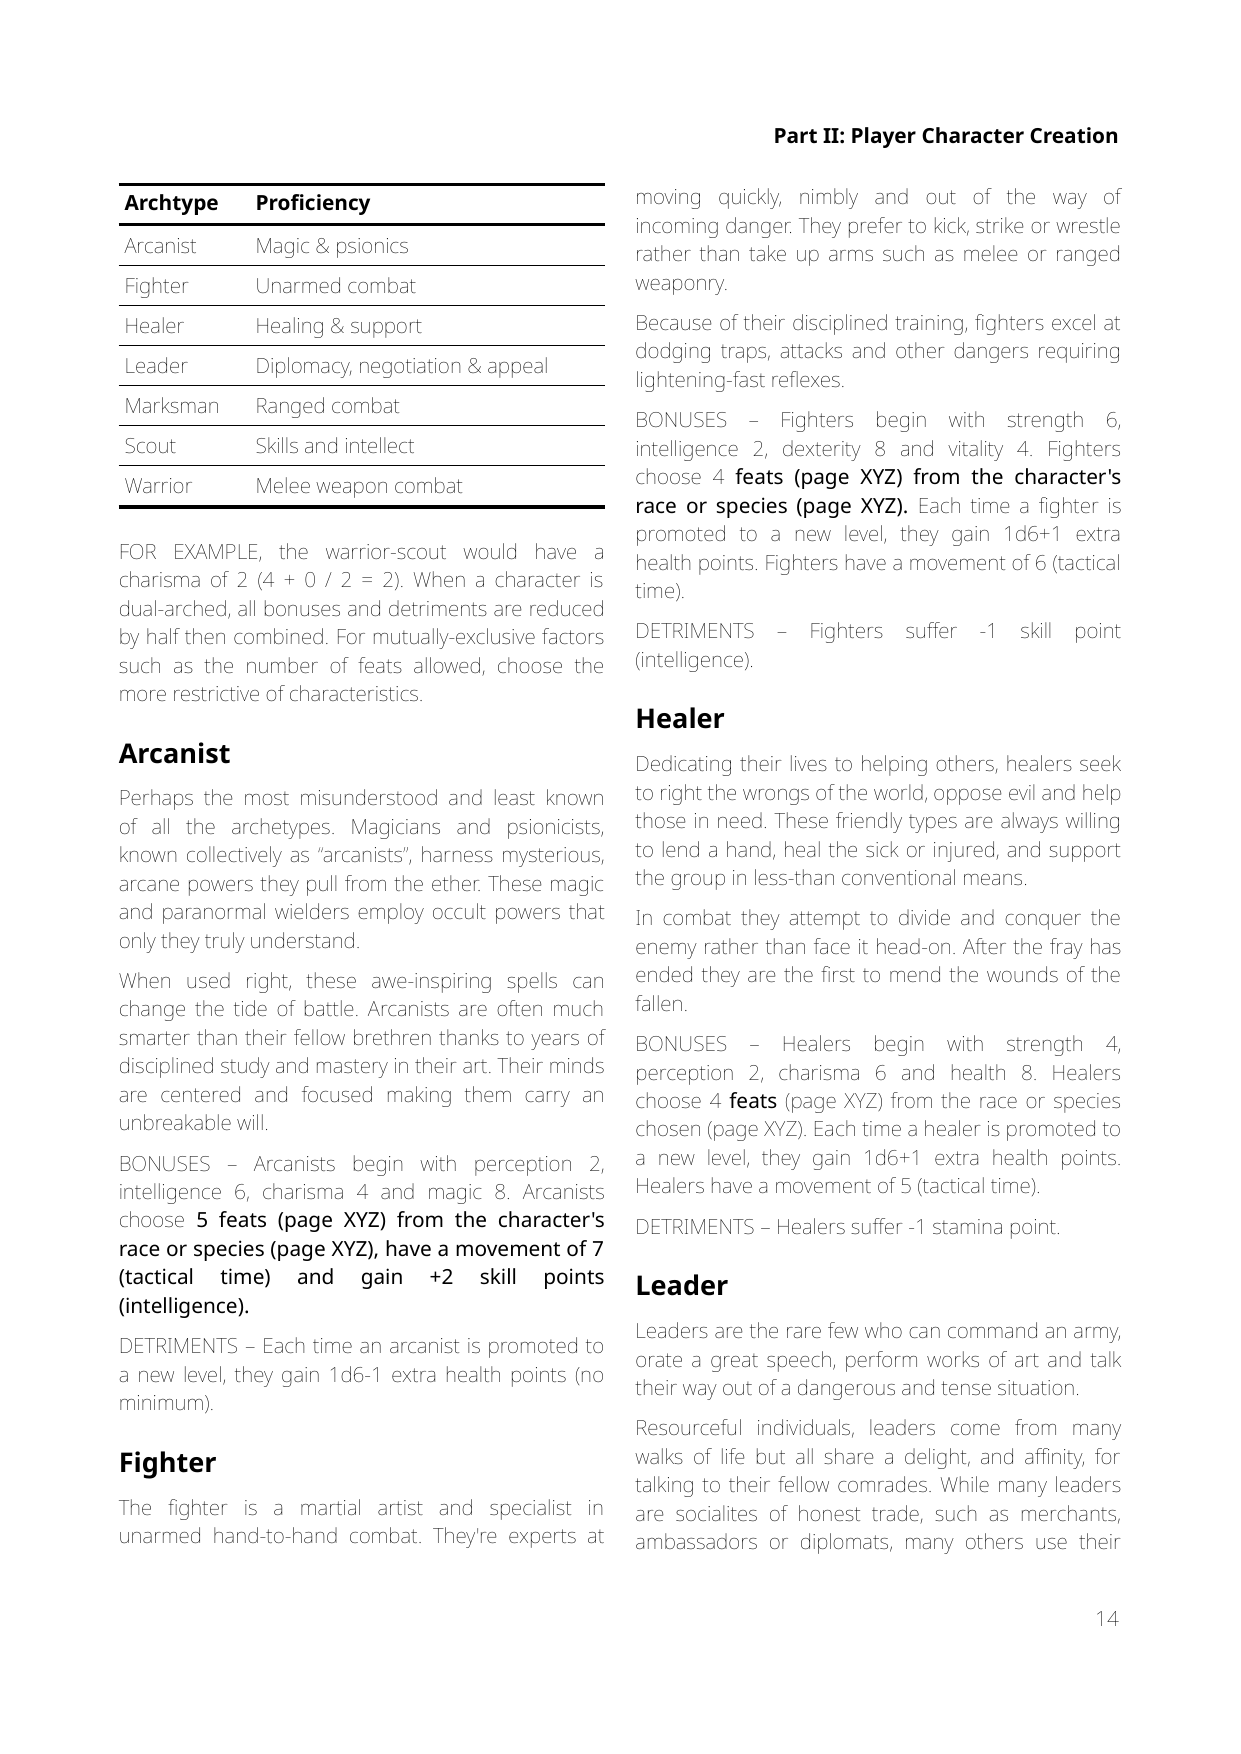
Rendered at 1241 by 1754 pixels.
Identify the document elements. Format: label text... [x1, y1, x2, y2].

table_cell Melee weapon combat [250, 466, 605, 505]
table_cell Scout [119, 426, 250, 465]
table_cell Magic & psionics [250, 226, 605, 265]
subtitle Healer [635, 700, 1122, 737]
table_cell Healing & support [250, 306, 605, 345]
table_cell Fighter [119, 266, 250, 305]
table_cell Healer [119, 306, 250, 345]
table_cell Unarmed combat [250, 266, 605, 305]
text BONUSES – Healers begin with strength 4, perception 2, charisma 6 and health 8. Healers choose 4 feats (page XYZ) from the race or species chosen (page XYZ). Each time a healer is promoted to a new level, they gain 1d6+1 extra health points. Healers have a movement of 5 (tactical time). [635, 1029, 1122, 1200]
table_cell Warrior [119, 466, 250, 505]
table_cell Marksman [119, 386, 250, 425]
text When used right, these awe-inspiring spells can change the tide of battle. Arcanists are often much smarter than their fellow brethren thanks to years of disciplined study and mastery in their art. Their minds are centered and focused making them carry an unbreakable will. [118, 966, 605, 1137]
table_cell Leader [119, 346, 250, 385]
table_cell Arcanist [119, 226, 250, 265]
table_cell Diplomacy, negotiation & appeal [250, 346, 605, 385]
subtitle Arcanist [118, 734, 605, 771]
text Leaders are the rare few who can command an army, orate a great speech, perform works of art and talk their way out of a dangerous and tense situation. [635, 1316, 1122, 1402]
text moving quickly, nimbly and out of the way of incoming danger. They prefer to kick, strike or wrestle rather than take up arms such as melee or ranged weaponry. [635, 182, 1122, 296]
subtitle Fighter [118, 1443, 605, 1480]
text The fighter is a martial artist and specialist in unarmed hand-to-hand combat. They're experts at [118, 1493, 605, 1549]
text FOR EXAMPLE, the warrior-scout would have a charisma of 2 (4 + 0 / 2 = 2). When a character is dual-arched, all bonuses and detriments are reduced by half then combined. For mutually-exclusive factors such as the number of feats allowed, choose the more restrictive of characteristics. [118, 508, 605, 708]
text DETRIMENTS – Each time an arcanist is promoted to a new level, they gain 1d6-1 extra health points (no minimum). [118, 1331, 605, 1417]
table_cell Proficiency [250, 186, 605, 222]
table_cell Skills and intellect [250, 426, 605, 465]
text BONUSES – Fighters begin with strength 6, intelligence 2, dexterity 8 and vitality 4. Fighters choose 4 feats (page XYZ) from the character's race or species (page XYZ). Each time a fighter is promoted to a new level, they gain 1d6+1 extra health points. Fighters have a movement of 6 (tactical time). [635, 406, 1122, 604]
text Resourceful individuals, leaders come from many walks of life but all share a delight, and affinity, for talking to their fellow comrades. While many leaders are socialites of honest trade, such as merchants, ambassadors or diplomats, many others use their [635, 1413, 1122, 1556]
table_cell Archtype [119, 186, 250, 222]
subtitle Leader [635, 1267, 1122, 1304]
text BONUSES – Arcanists begin with perception 2, intelligence 6, charisma 4 and magic 8. Arcanists choose 5 feats (page XYZ) from the character's race or species (page XYZ), have a movement of 7 (tactical time) and gain +2 skill points (intelligence). [118, 1149, 605, 1319]
text In combat they attempt to divide and conquer the enemy rather than face it head-on. After the fray has ended they are the first to mend the wounds of the fallen. [635, 903, 1122, 1017]
text DETRIMENTS – Healers suffer -1 stamina point. [635, 1212, 1122, 1240]
text Because of their disciplined training, fighters excel at dodging traps, attacks and other dangers requiring lightening-fast reflexes. [635, 308, 1122, 393]
table_cell Ranged combat [250, 386, 605, 425]
text Perhaps the most misunderstood and least known of all the archetypes. Magicians and psionicists, known collectively as “arcanists”, harness mysterious, arcane powers they pull from the ether. These magic and paranormal wielders employ occult powers that only they truly understand. [118, 783, 605, 954]
text DETRIMENTS – Fighters suffer -1 skill point (intelligence). [635, 617, 1122, 673]
text Dedicating their lives to helping others, healers seek to right the wrongs of the world, oppose evil and help those in need. These friendly types are always willing to lend a hand, heal the sick or injured, and support the group in less-than conventional means. [635, 749, 1122, 892]
